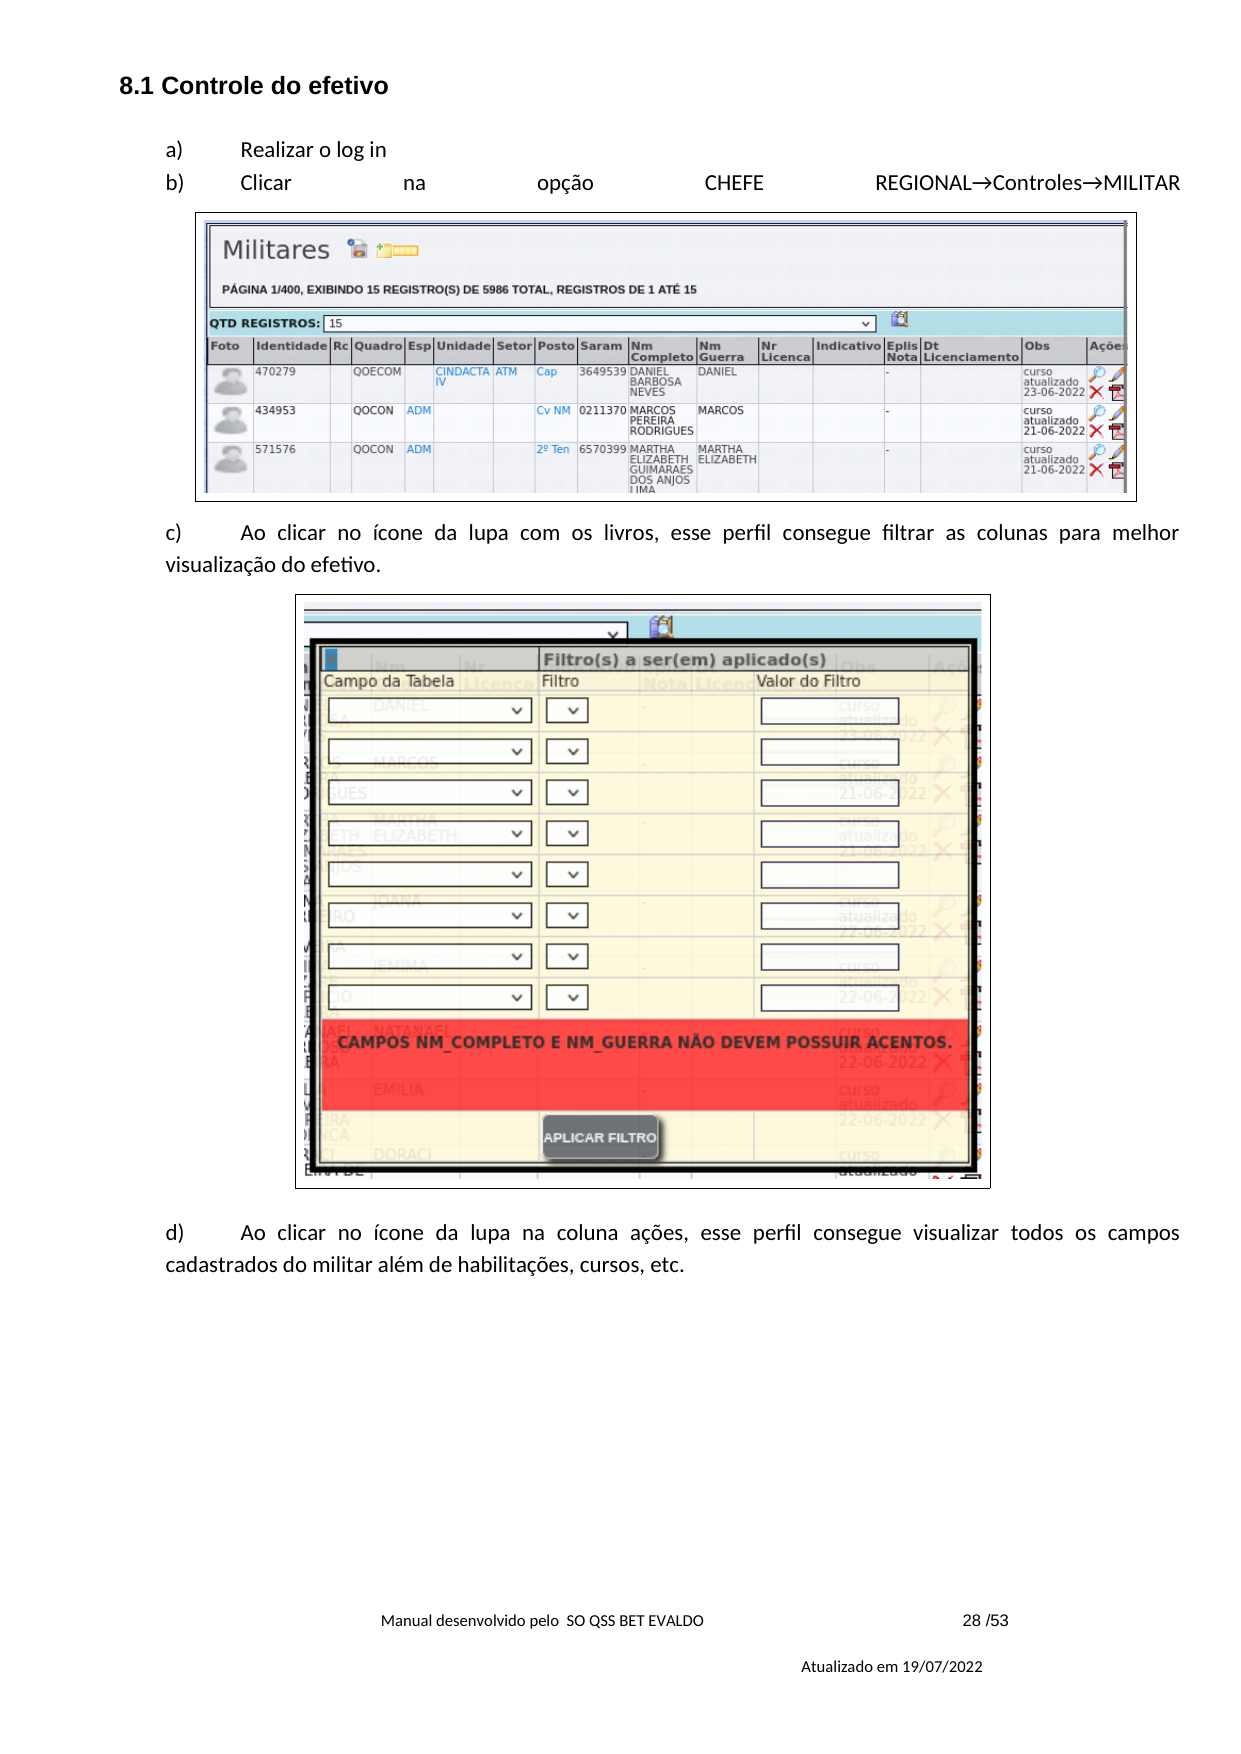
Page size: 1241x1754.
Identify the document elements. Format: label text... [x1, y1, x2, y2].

picture [304, 602, 982, 1179]
list Clicar na opção CHEFE REGIONAL→Controles→MILITAR [165, 168, 1181, 513]
picture [203, 220, 1128, 493]
list Ao clicar no ícone da lupa na coluna ações, esse perfil consegue visualizar todos os campos cadastrados do militar além de habilitações, cursos, etc. [165, 1218, 1181, 1278]
list Realizar o log in [165, 136, 1181, 164]
list Ao clicar no ícone da lupa com os livros, esse perfil consegue filtrar as colunas para melhor visualização do efetivo. [165, 518, 1181, 578]
subtitle 8.1 Controle do efetivo [118, 71, 1024, 99]
